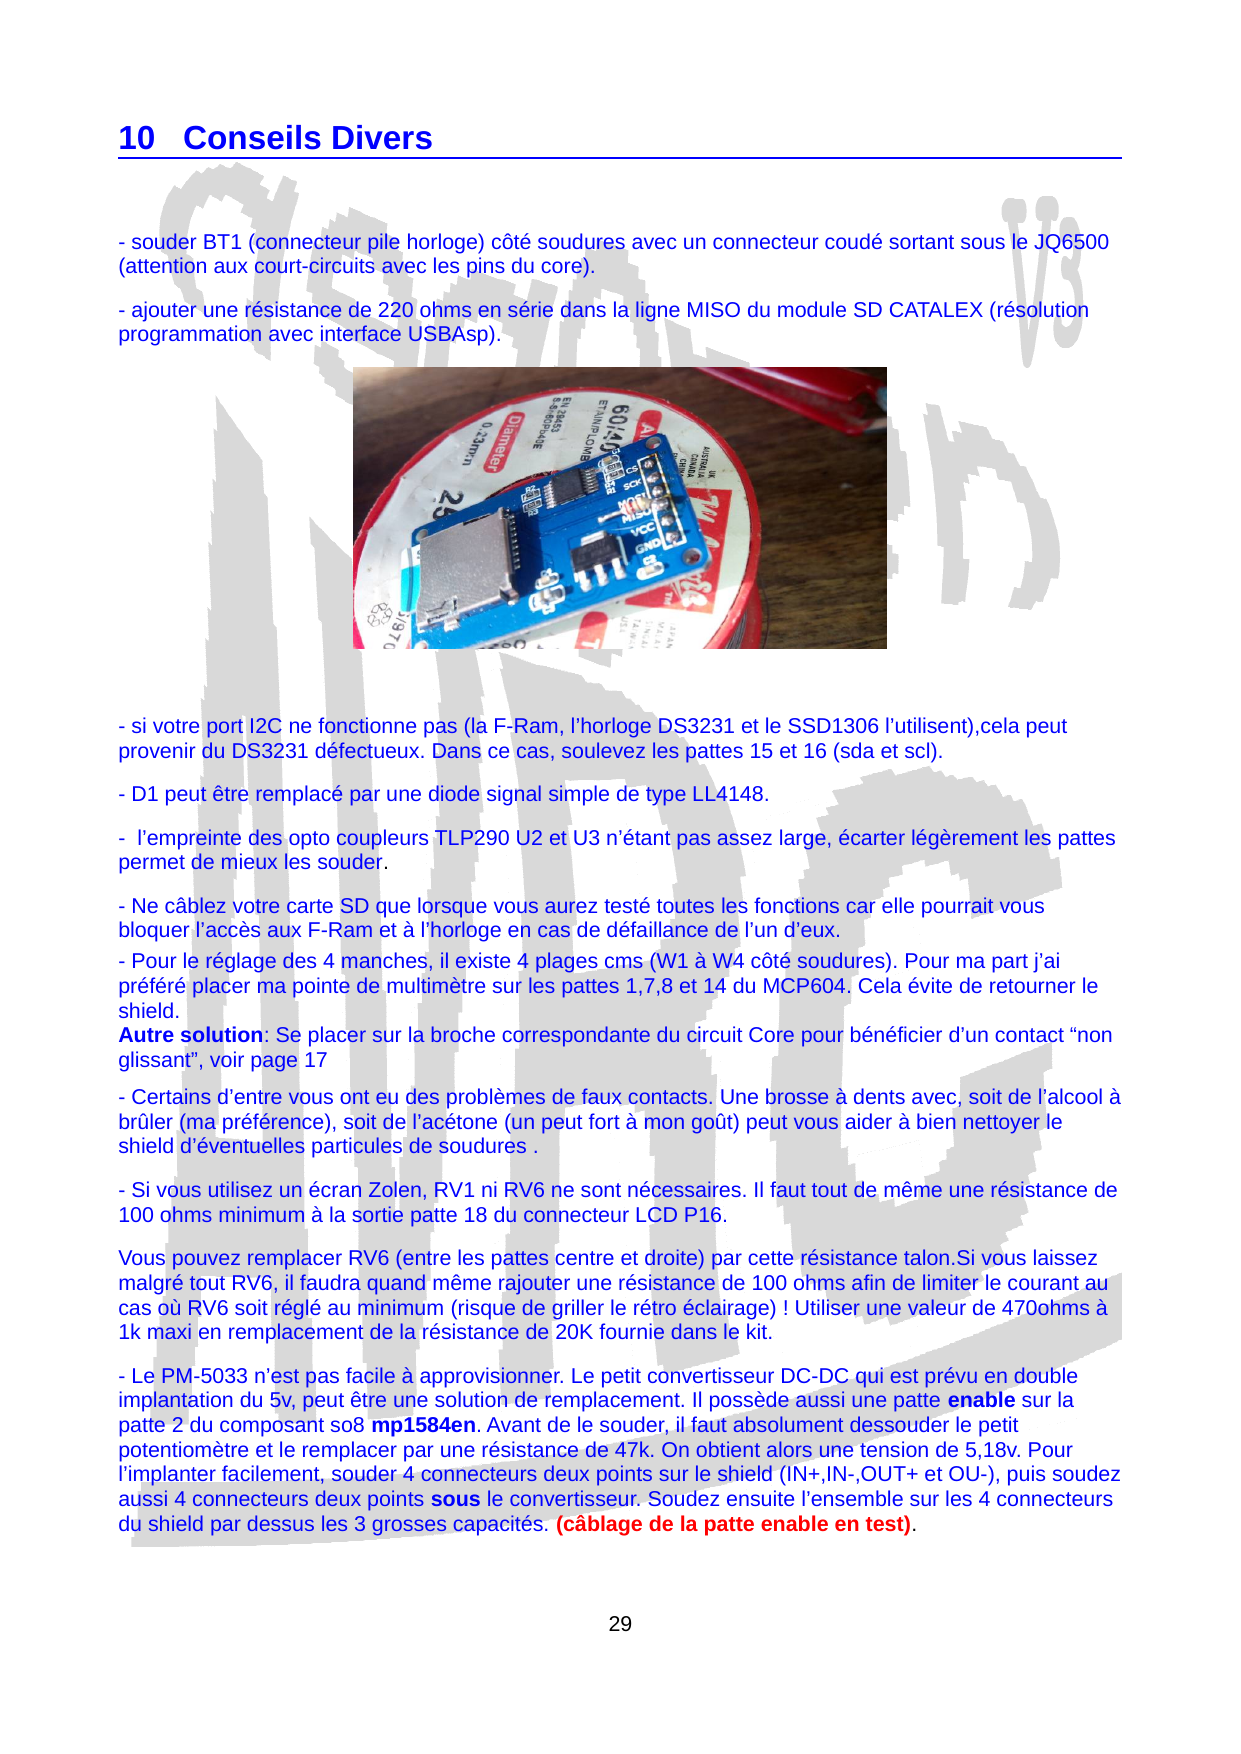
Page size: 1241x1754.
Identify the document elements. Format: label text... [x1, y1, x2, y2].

text - Le PM-5033 n’est pas facile à approvisionner. Le petit convertisseur DC-DC qui est prévu en double implantation du 5v, peut être une solution de remplacement. Il possède aussi une patte enable sur la patte 2 du composant so8 mp1584en. Avant de le souder, il faut absolument dessouder le petit potentiomètre et le remplacer par une résistance de 47k. On obtient alors une tension de 5,18v. Pour l’implanter facilement, souder 4 connecteurs deux points sur le shield (IN+,IN-,OUT+ et OU-), puis soudez aussi 4 connecteurs deux points sous le convertisseur. Soudez ensuite l’ensemble sur les 4 connecteurs du shield par dessus les 3 grosses capacités. (câblage de la patte enable en test). [118, 1363, 1122, 1536]
text - l’empreinte des opto coupleurs TLP290 U2 et U3 n’étant pas assez large, écarter légèrement les pattes permet de mieux les souder. [118, 825, 1122, 874]
text Vous pouvez remplacer RV6 (entre les pattes centre et droite) par cette résistance talon.Si vous laissez malgré tout RV6, il faudra quand même rajouter une résistance de 100 ohms afin de limiter le courant au cas où RV6 soit réglé au minimum (risque de griller le rétro éclairage) ! Utiliser une valeur de 470ohms à 1k maxi en remplacement de la résistance de 20K fournie dans le kit. [118, 1245, 1122, 1344]
text - Ne câblez votre carte SD que lorsque vous aurez testé toutes les fonctions car elle pourrait vous bloquer l’accès aux F-Ram et à l’horloge en cas de défaillance de l’un d’eux. [118, 893, 1122, 942]
text - ajouter une résistance de 220 ohms en série dans la ligne MISO du module SD CATALEX (résolution programmation avec interface USBAsp). [118, 297, 1122, 346]
text - D1 peut être remplacé par une diode signal simple de type LL4148. [118, 781, 1122, 806]
picture [352, 366, 888, 650]
text Autre solution: Se placer sur la broche correspondante du circuit Core pour bénéficier d’un contact “non glissant”, voir page 17 [118, 1022, 1122, 1072]
text - Si vous utilisez un écran Zolen, RV1 ni RV6 ne sont nécessaires. Il faut tout de même une résistance de 100 ohms minimum à la sortie patte 18 du connecteur LCD P16. [118, 1177, 1122, 1227]
subtitle 10 Conseils Divers [118, 118, 1122, 157]
text - Certains d’entre vous ont eu des problèmes de faux contacts. Une brosse à dents avec, soit de l’alcool à brûler (ma préférence), soit de l’acétone (un peut fort à mon goût) peut vous aider à bien nettoyer le shield d’éventuelles particules de soudures . [118, 1084, 1122, 1158]
text - si votre port I2C ne fonctionne pas (la F-Ram, l’horloge DS3231 et le SSD1306 l’utilisent),cela peut provenir du DS3231 défectueux. Dans ce cas, soulevez les pattes 15 et 16 (sda et scl). [118, 713, 1122, 762]
text - Pour le réglage des 4 manches, il existe 4 plages cms (W1 à W4 côté soudures). Pour ma part j’ai préféré placer ma pointe de multimètre sur les pattes 1,7,8 et 14 du MCP604. Cela évite de retourner le shield. [118, 948, 1122, 1022]
text - souder BT1 (connecteur pile horloge) côté soudures avec un connecteur coudé sortant sous le JQ6500 (attention aux court-circuits avec les pins du core). [118, 229, 1122, 278]
